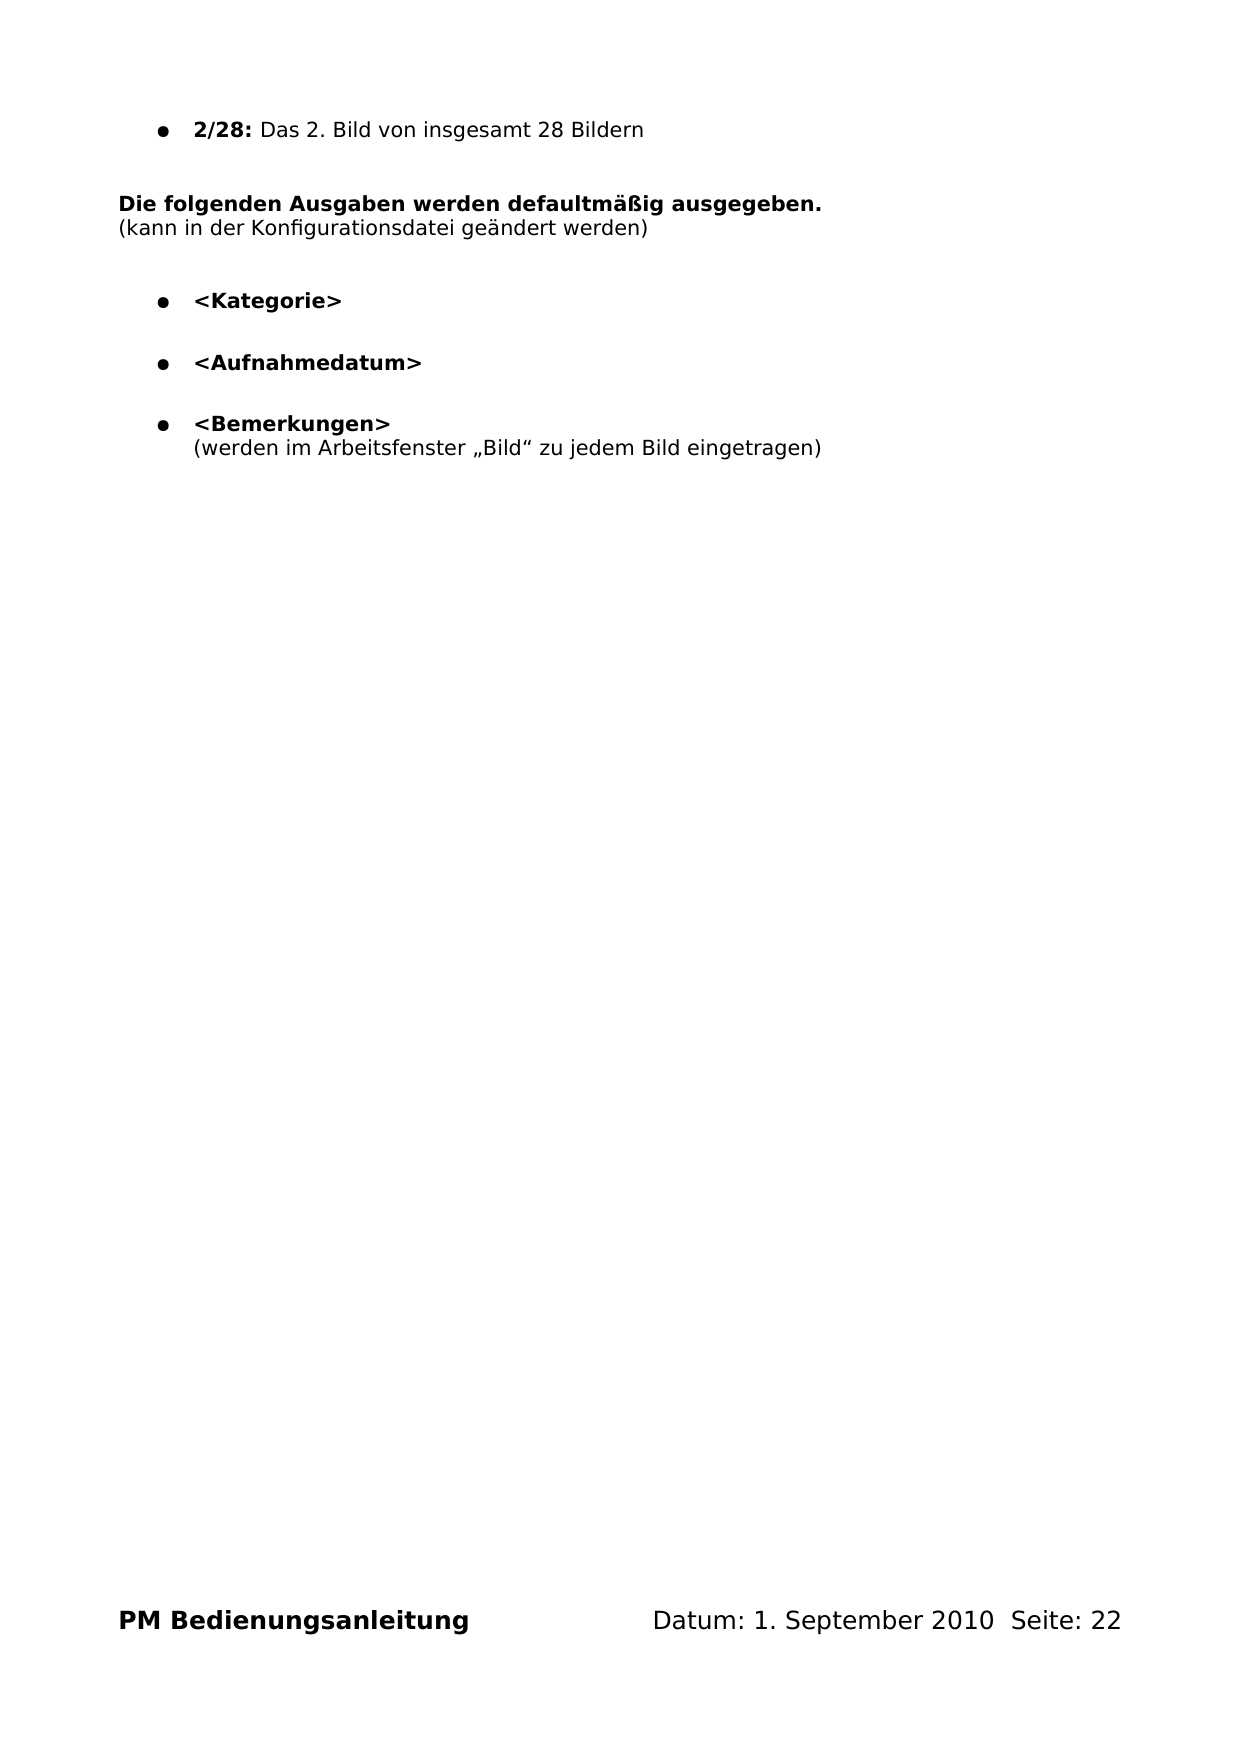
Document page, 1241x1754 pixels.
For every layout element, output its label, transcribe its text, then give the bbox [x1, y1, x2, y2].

list <Aufnahmedatum> [156, 351, 1122, 399]
list <Bemerkungen> (werden im Arbeitsfenster „Bild“ zu jedem Bild eingetragen) [156, 412, 1122, 460]
list <Kategorie> [156, 289, 1122, 338]
text Die folgenden Ausgaben werden defaultmäßig ausgegeben. (kann in der Konfigurationsdatei geändert werden) [118, 192, 1122, 240]
list 2/28: Das 2. Bild von insgesamt 28 Bildern [156, 118, 1122, 142]
